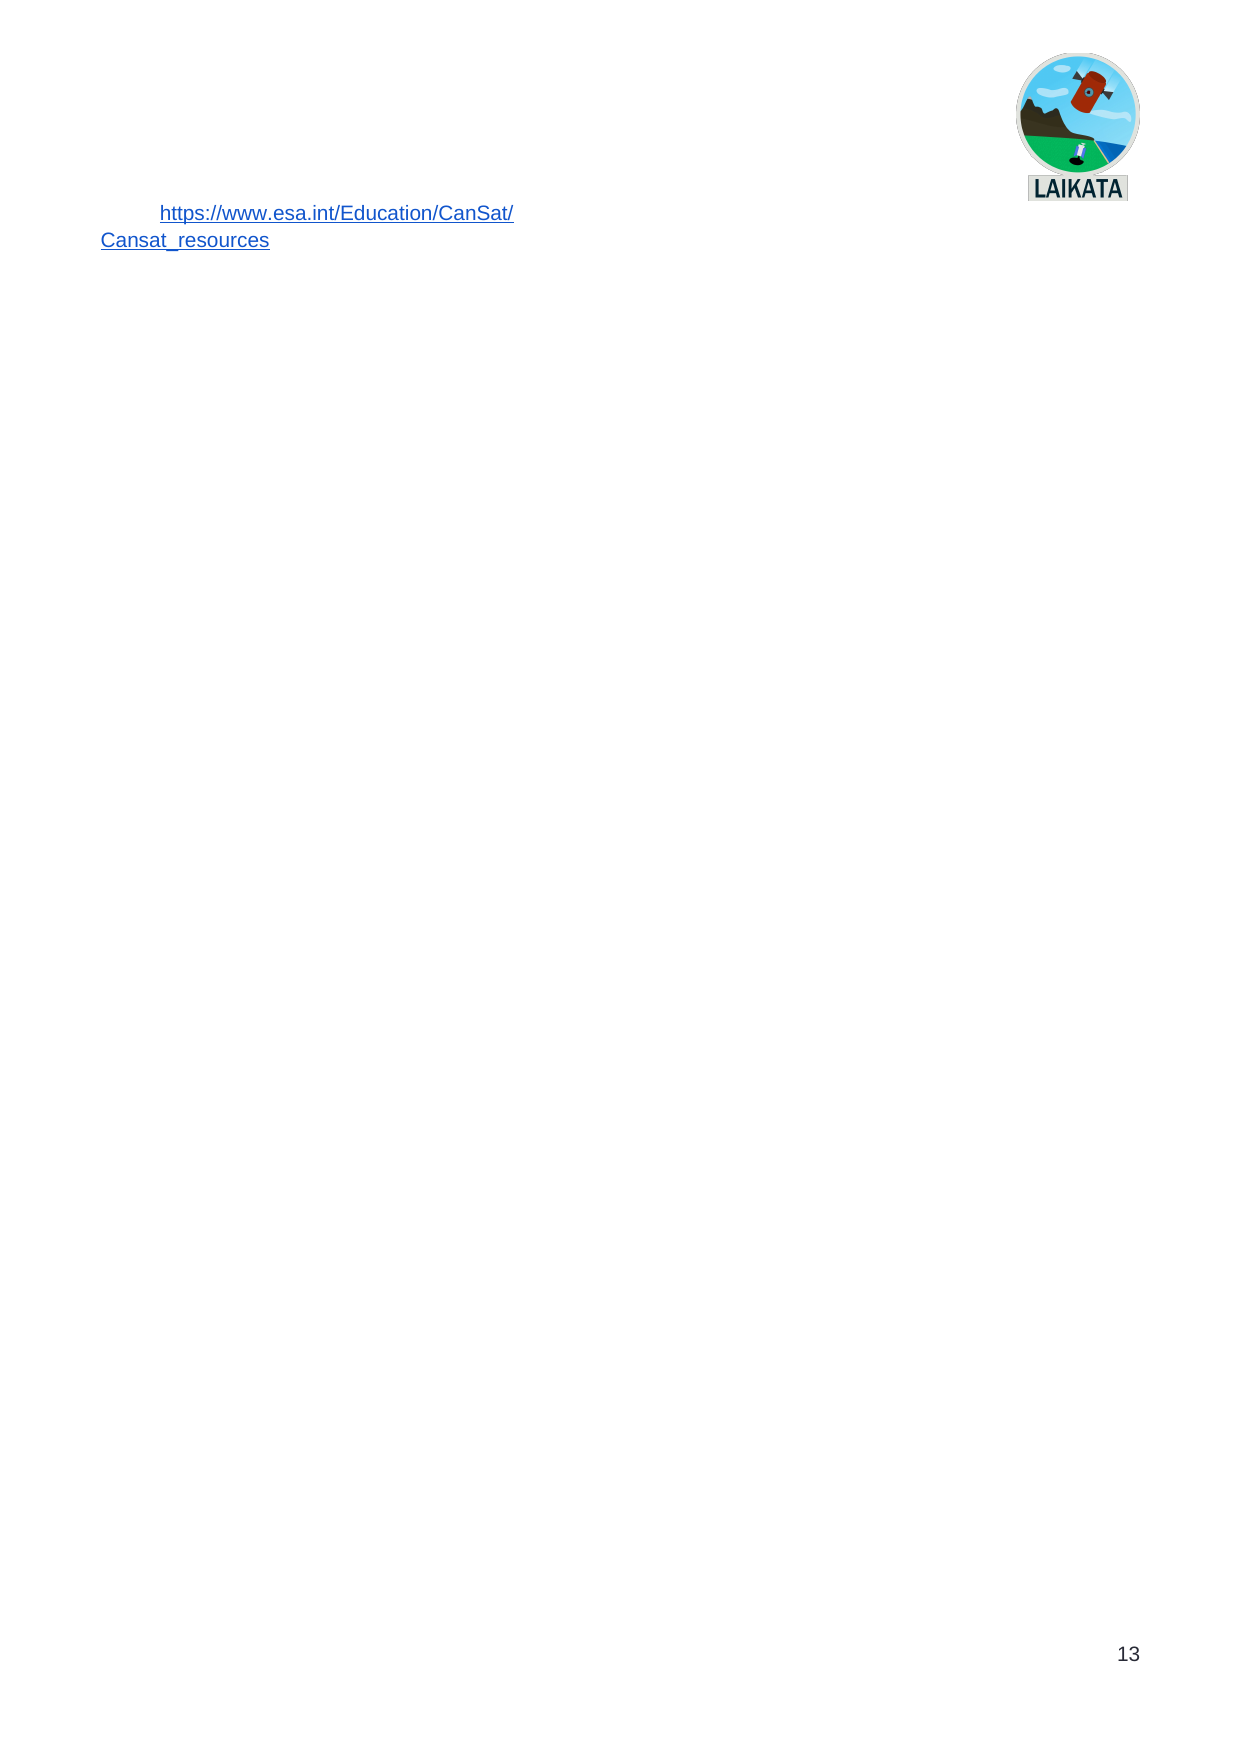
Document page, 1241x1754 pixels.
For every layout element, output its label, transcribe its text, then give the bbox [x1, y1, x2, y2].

picture [1016, 53, 1140, 201]
text https://www.esa.int/Education/CanSat/Cansat_resources [100, 201, 605, 252]
